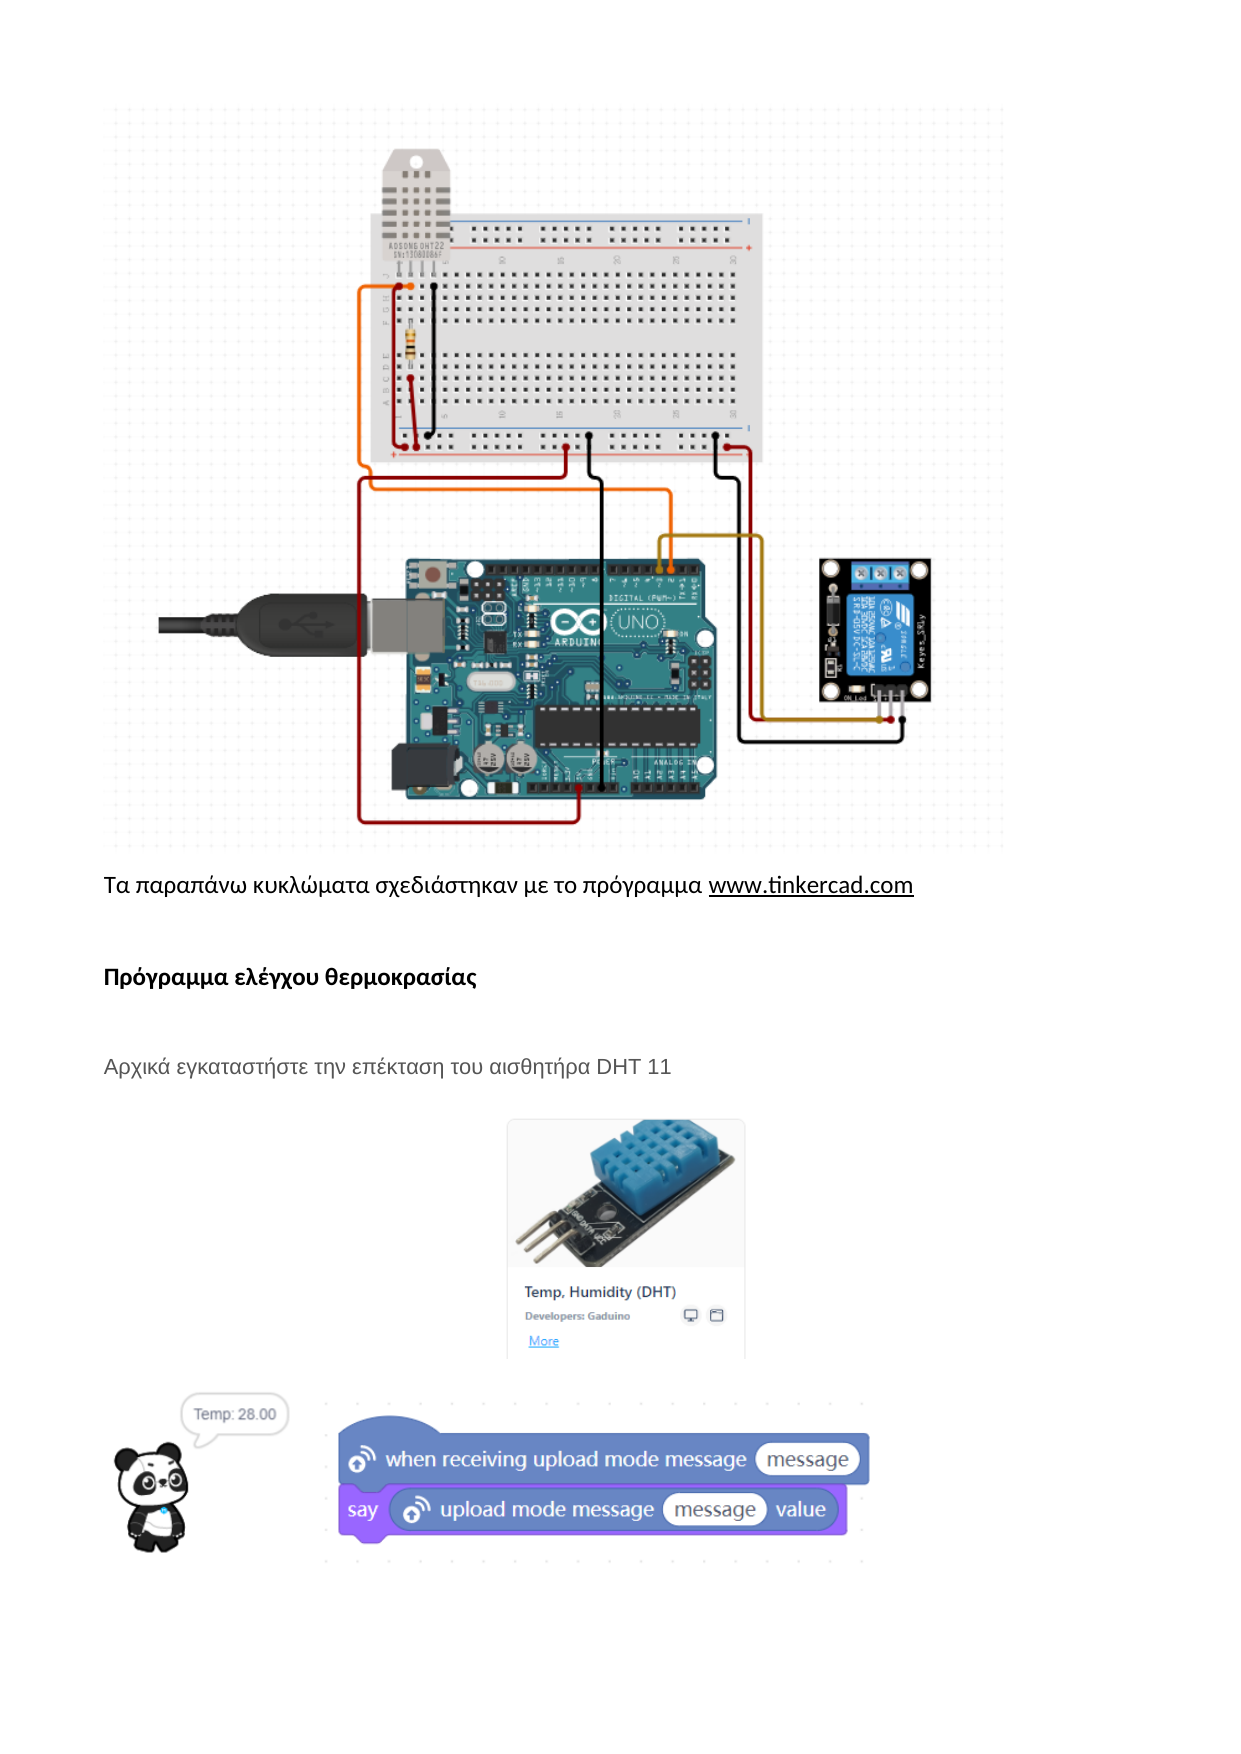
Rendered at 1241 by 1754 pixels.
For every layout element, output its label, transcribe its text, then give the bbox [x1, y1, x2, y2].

text Πρόγραμμα ελέγχου θερμοκρασίας [103, 962, 1152, 992]
text Τα παραπάνω κυκλώματα σχεδιάστηκαν με το πρόγραμμα www.tinkercad.com [103, 869, 1152, 900]
picture [496, 1094, 753, 1359]
picture [103, 1380, 890, 1571]
picture [103, 103, 1004, 854]
text Αρχικά εγκαταστήστε την επέκταση του αισθητήρα DHT 11 [103, 1054, 1152, 1079]
